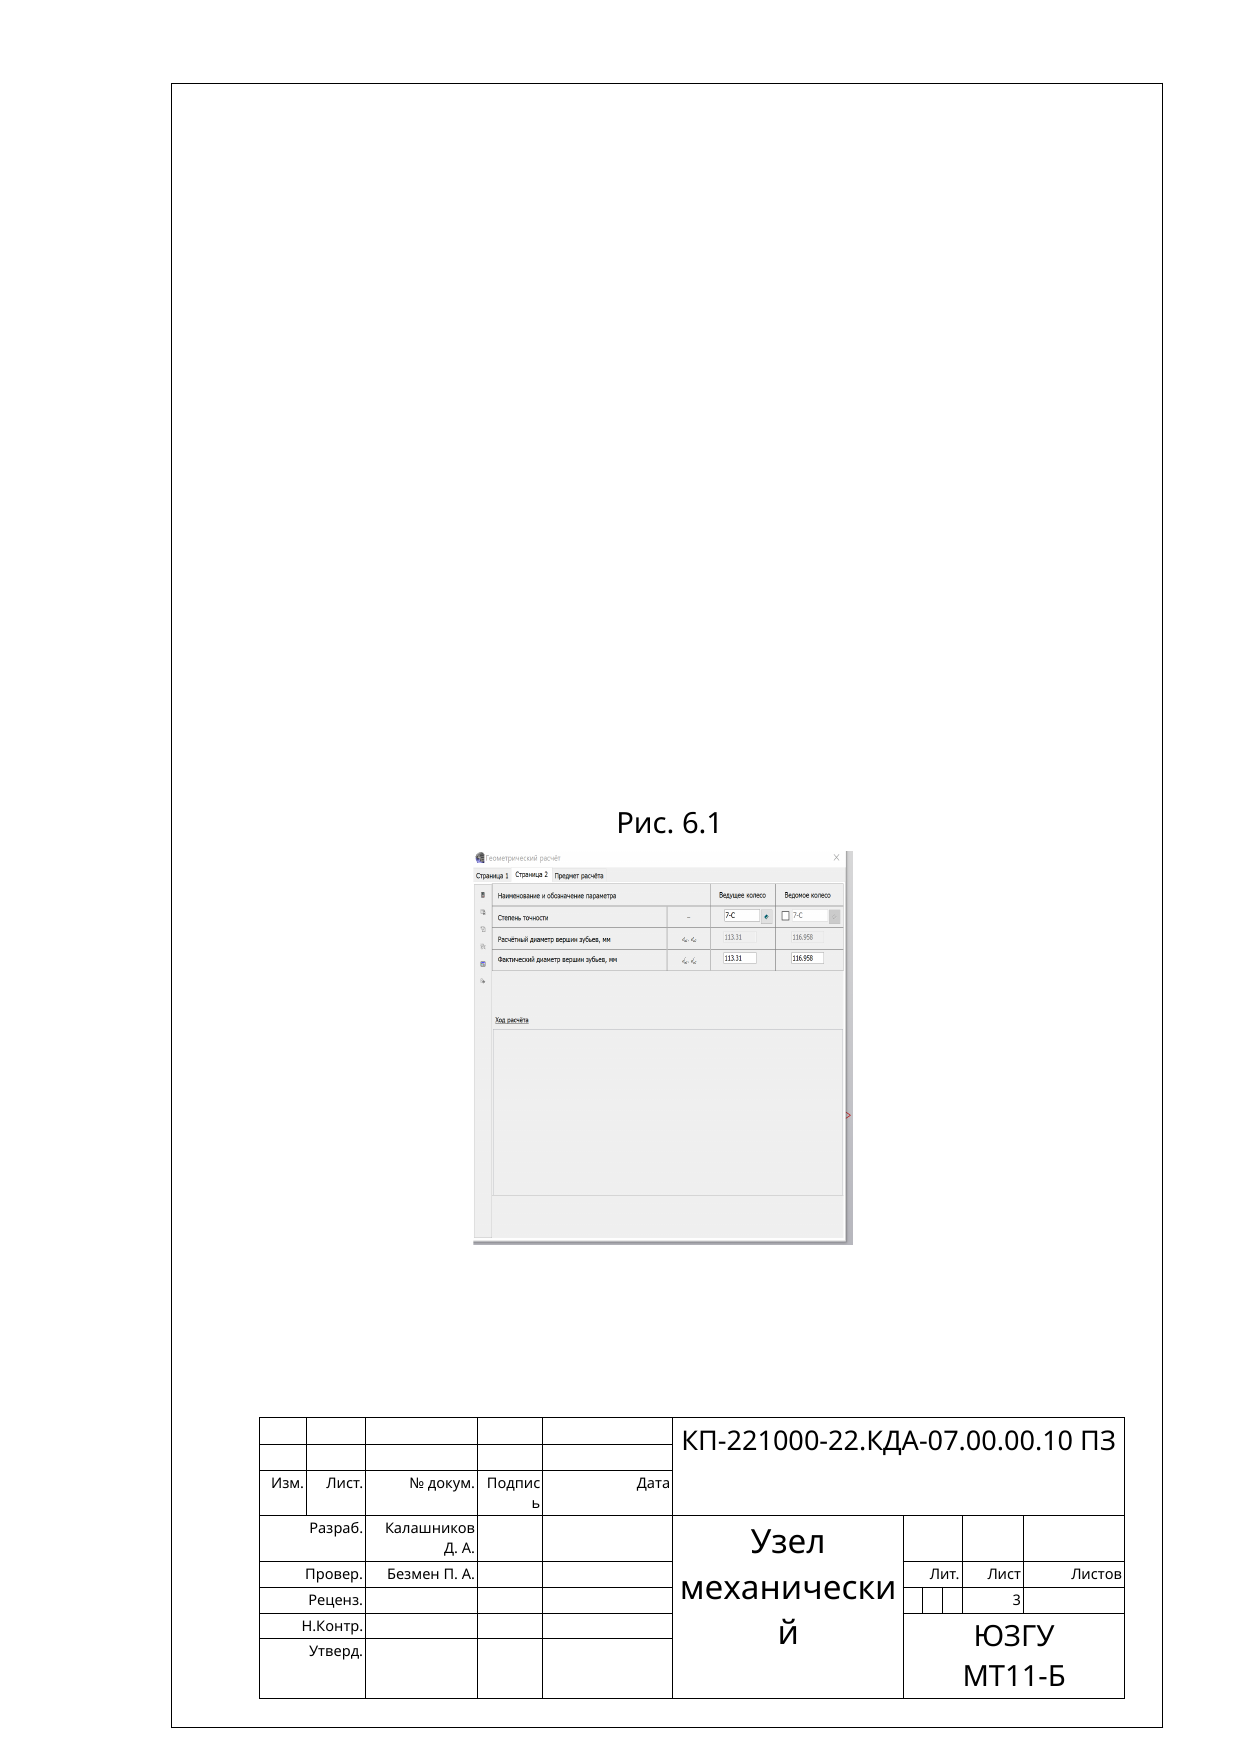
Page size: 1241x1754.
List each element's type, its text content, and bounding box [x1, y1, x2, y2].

picture [473, 851, 853, 1245]
text Рис. 6.1 [216, 802, 1123, 842]
